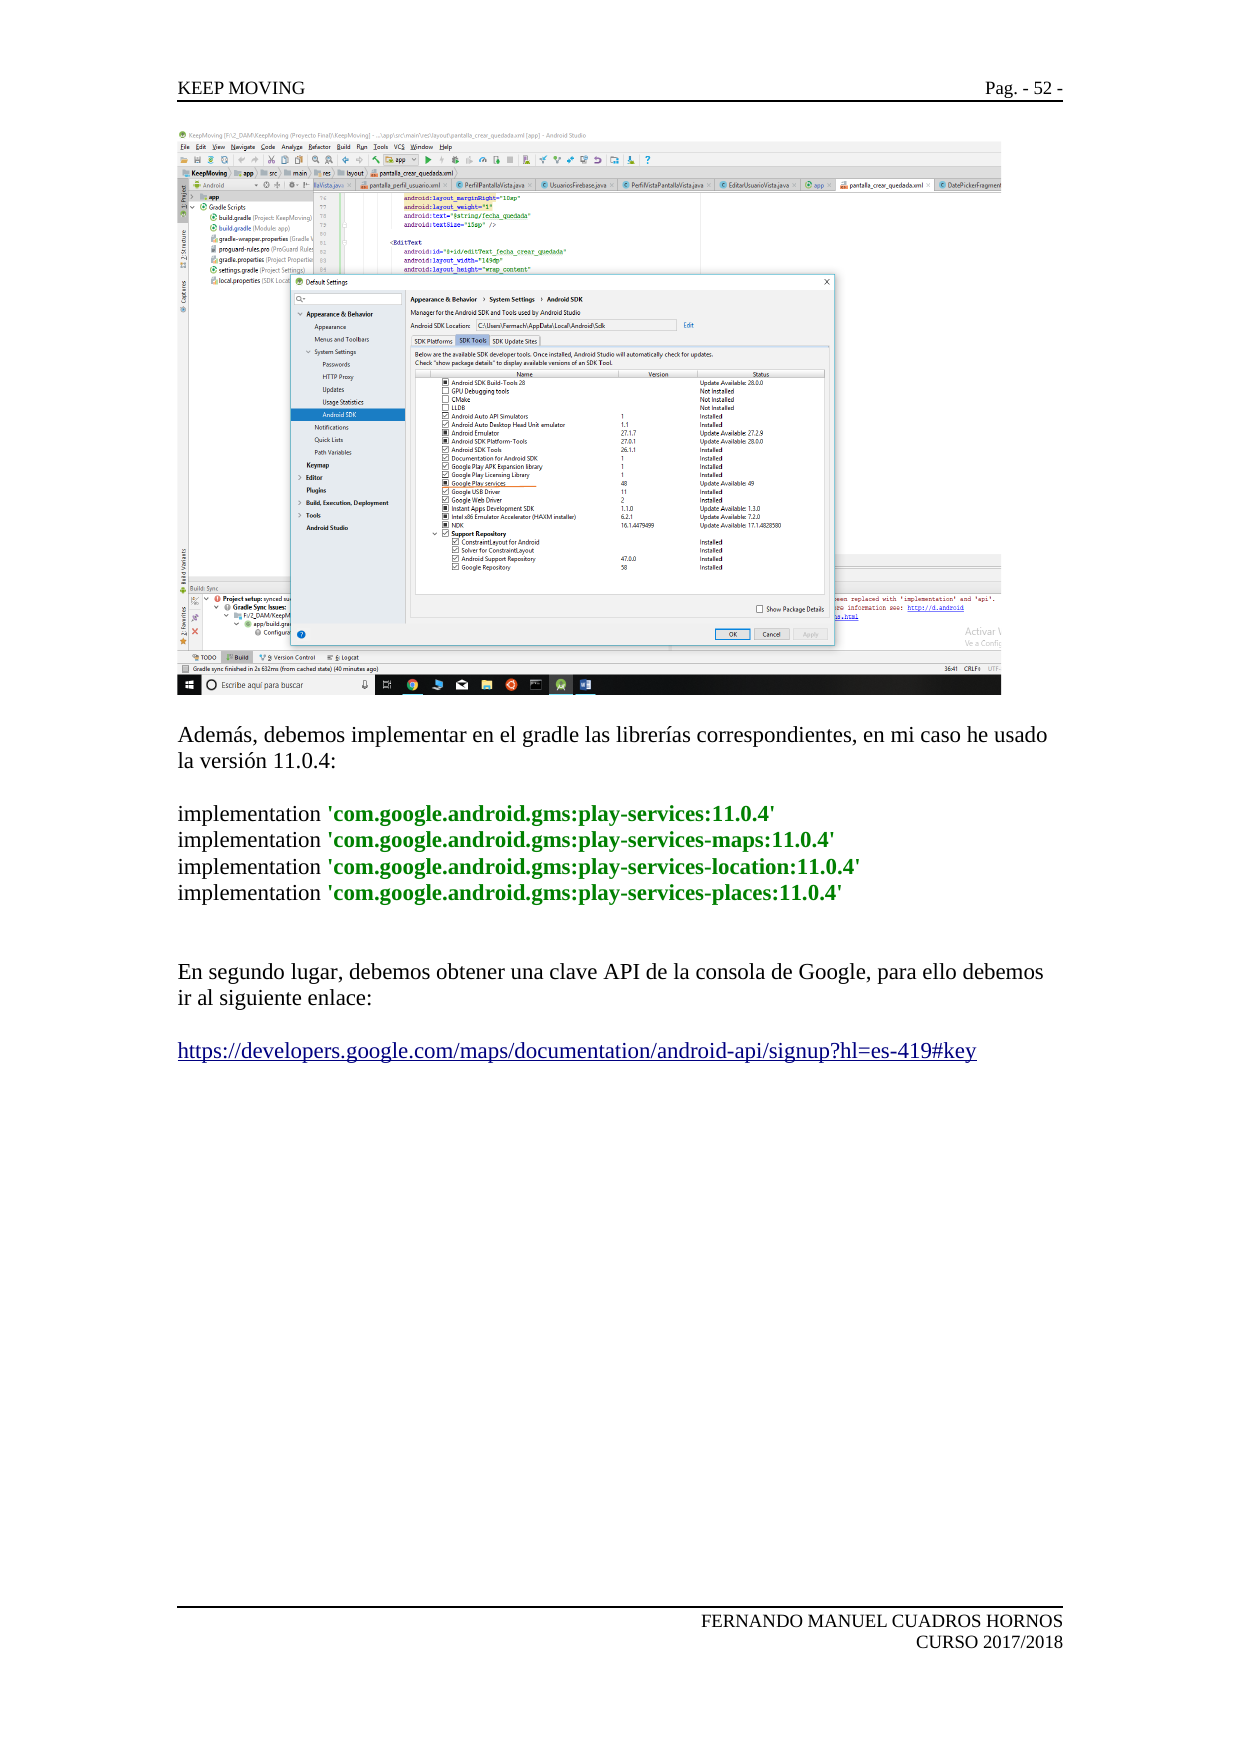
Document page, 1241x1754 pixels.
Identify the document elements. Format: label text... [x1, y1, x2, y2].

text Además, debemos implementar en el gradle las librerías correspondientes, en mi caso he usado la versión 11.0.4: [177, 721, 1063, 774]
text En segundo lugar, debemos obtener una clave API de la consola de Google, para ello debemos ir al siguiente enlace: [177, 958, 1063, 1011]
text https://developers.google.com/maps/documentation/android-api/signup?hl=es-419#key [177, 1037, 1063, 1063]
text implementation 'com.google.android.gms:play-services:11.0.4' implementation 'com.google.android.gms:play-services-maps:11.0.4' implementation 'com.google.android.gms:play-services-location:11.0.4' implementation 'com.google.android.gms:play-services-places:11.0.4' [177, 800, 1063, 905]
